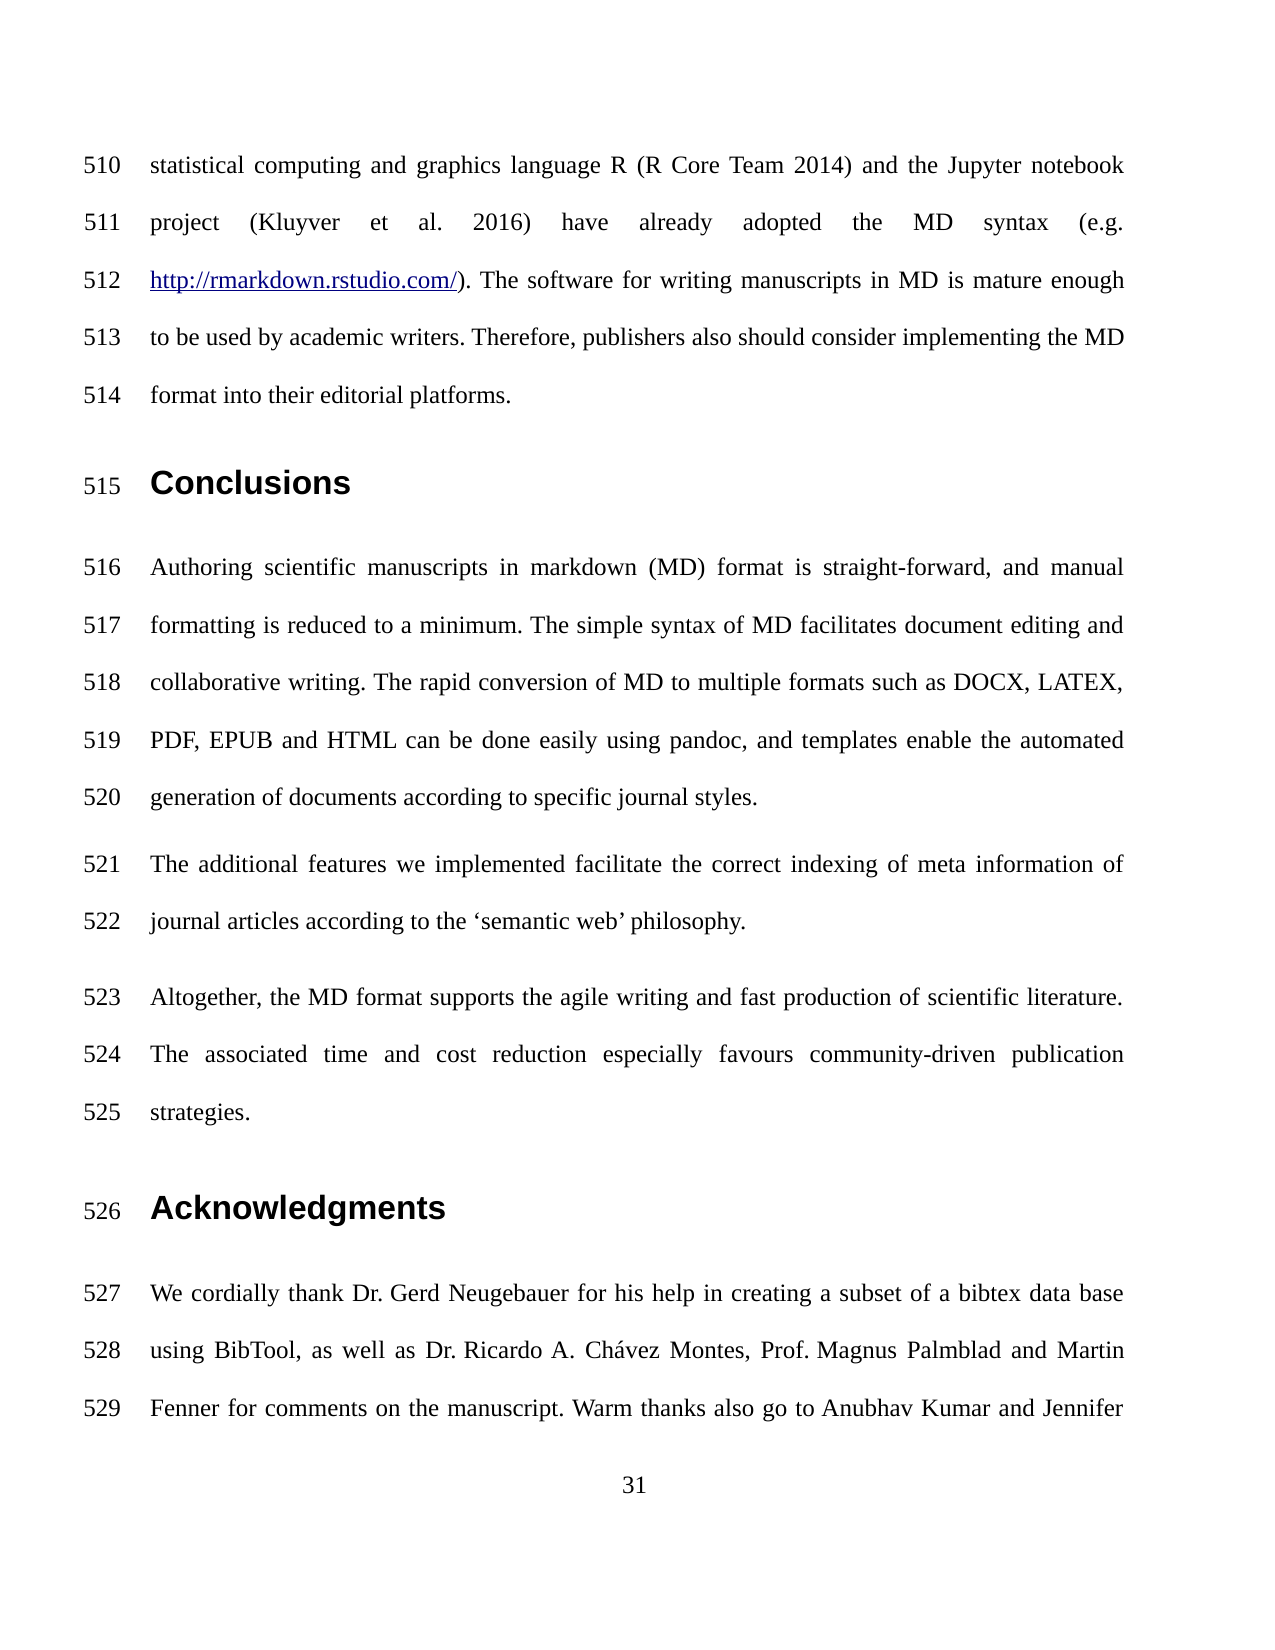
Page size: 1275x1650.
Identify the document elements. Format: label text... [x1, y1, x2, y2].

text We cordially thank Dr. Gerd Neugebauer for his help in creating a subset of a bibtex data base using BibTool, as well as Dr. Ricardo A. Chávez Montes, Prof. Magnus Palmblad and Martin Fenner for comments on the manuscript. Warm thanks also go to Anubhav Kumar and Jennifer [150, 1278, 1125, 1422]
text Authoring scientific manuscripts in markdown (MD) format is straight-forward, and manual formatting is reduced to a minimum. The simple syntax of MD facilitates document editing and collaborative writing. The rapid conversion of MD to multiple formats such as DOCX, LATEX, PDF, EPUB and HTML can be done easily using pandoc, and templates enable the automated generation of documents according to specific journal styles. [150, 552, 1125, 811]
subtitle Conclusions [150, 462, 1125, 501]
text Altogether, the MD format supports the agile writing and fast production of scientific literature. The associated time and cost reduction especially favours community-driven publication strategies. [150, 982, 1125, 1125]
text The additional features we implemented facilitate the correct indexing of meta information of journal articles according to the ‘semantic web’ philosophy. [150, 849, 1125, 935]
text statistical computing and graphics language R (R Core Team 2014) and the Jupyter notebook project (Kluyver et al. 2016) have already adopted the MD syntax (e.g. http://rmarkdown.rstudio.com/). The software for writing manuscripts in MD is mature enough to be used by academic writers. Therefore, publishers also should consider implementing the MD format into their editorial platforms. [150, 150, 1125, 409]
subtitle Acknowledgments [150, 1188, 1125, 1227]
